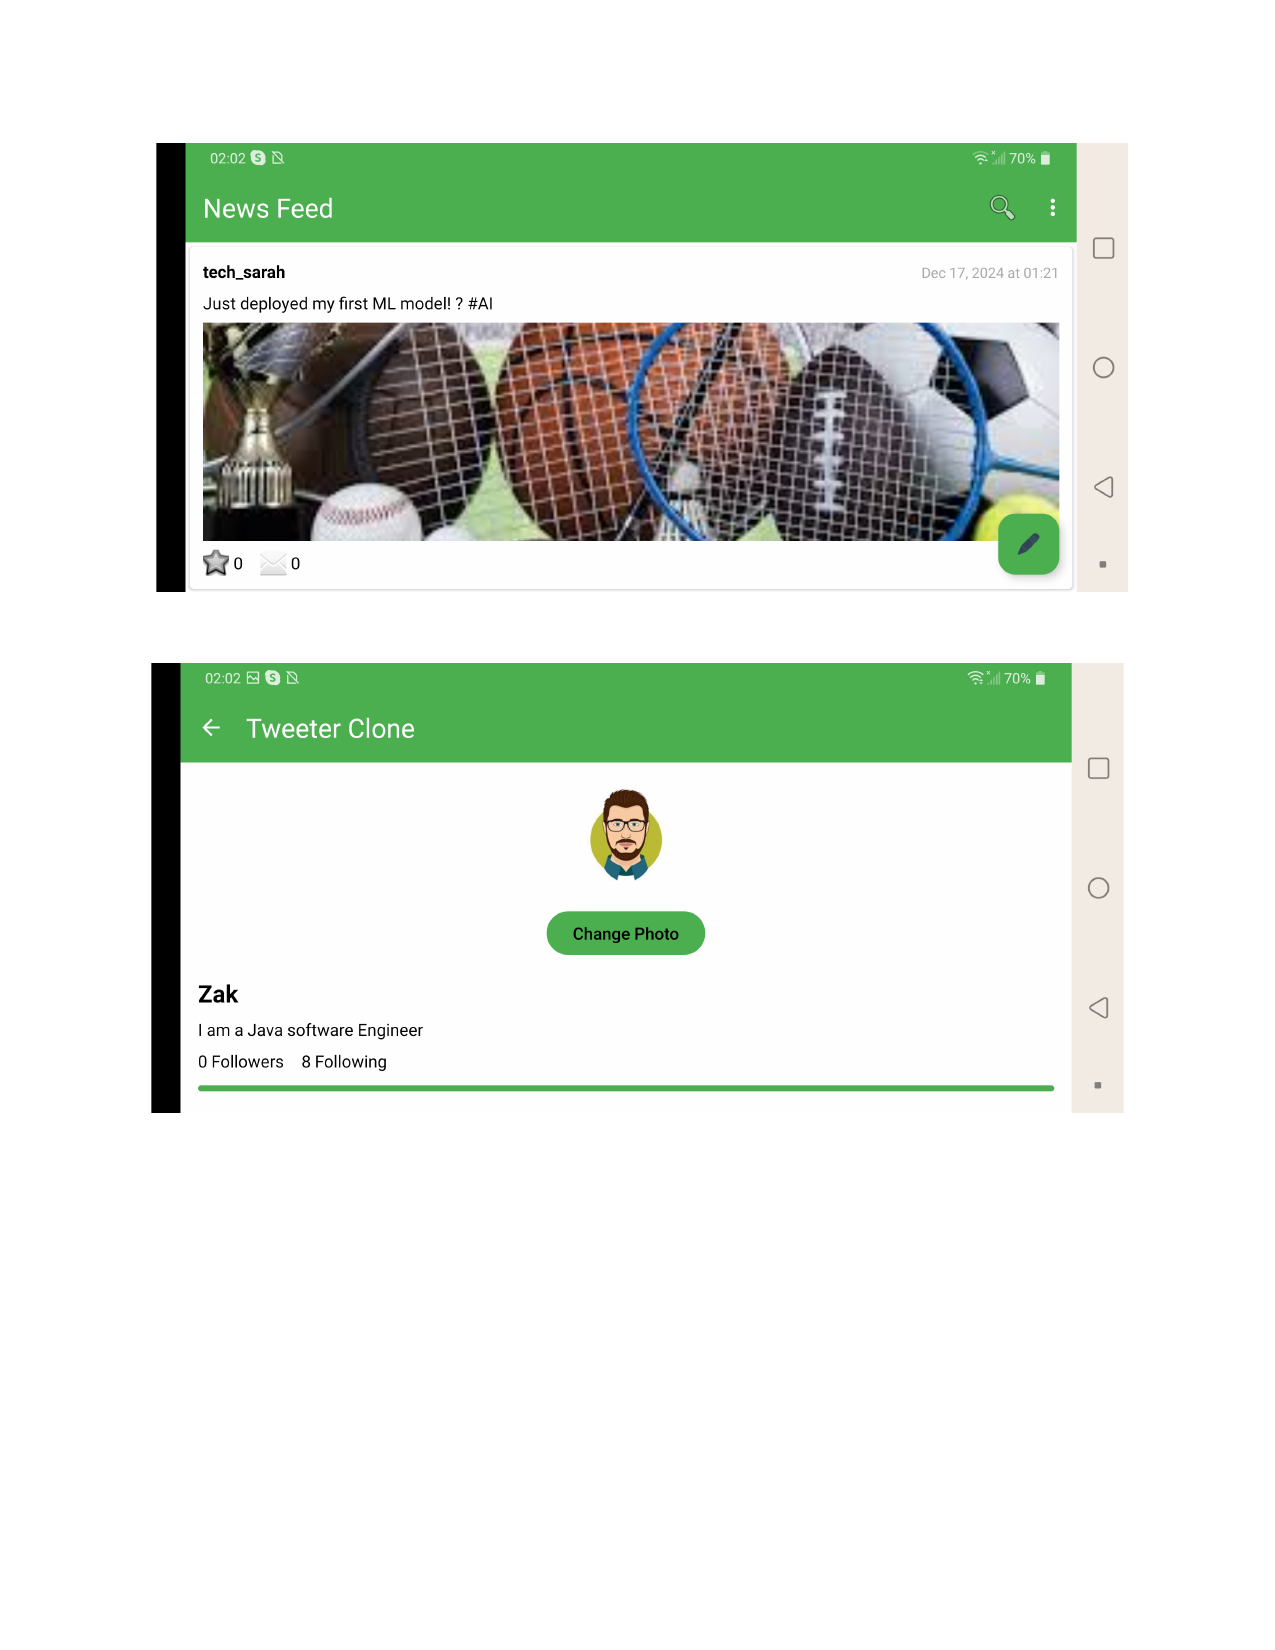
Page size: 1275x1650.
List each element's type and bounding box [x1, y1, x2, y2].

picture [156, 143, 1129, 592]
picture [151, 663, 1124, 1113]
